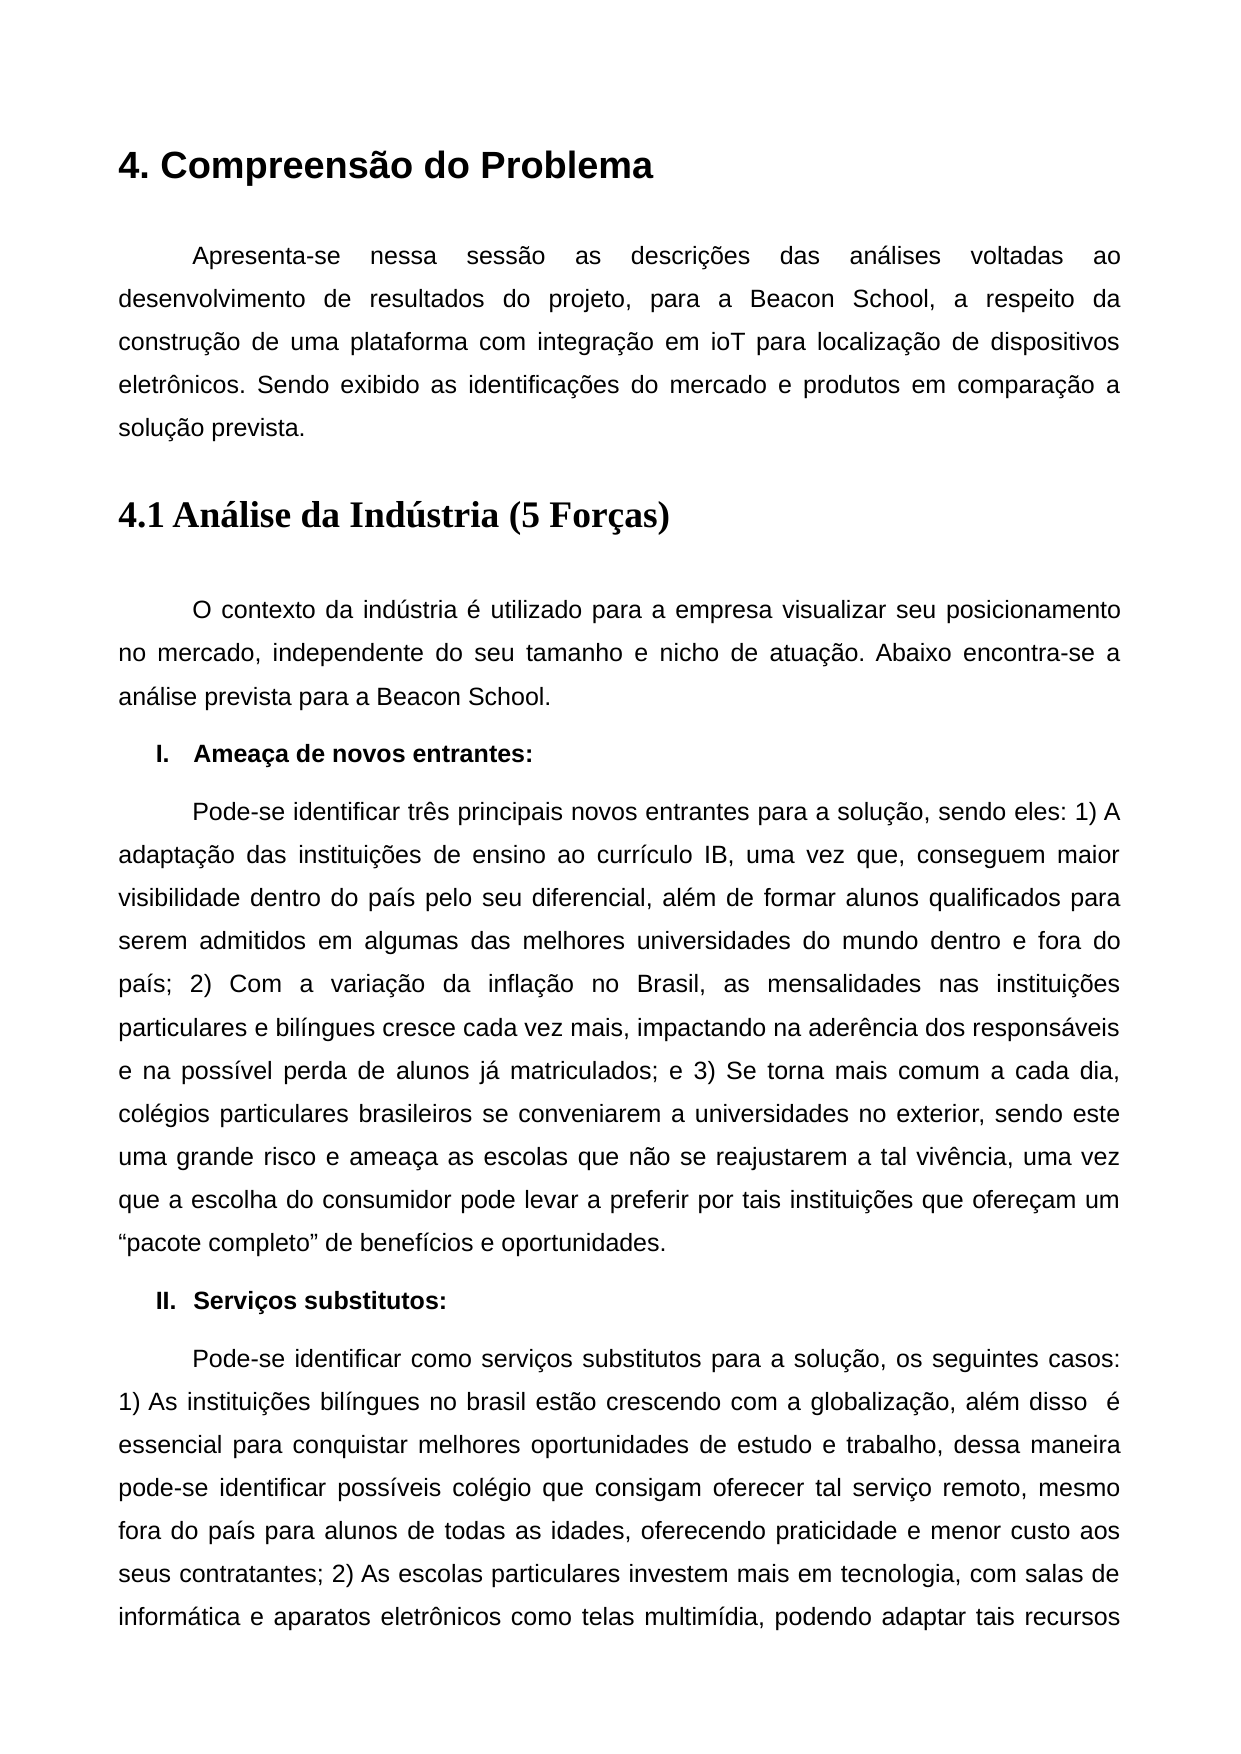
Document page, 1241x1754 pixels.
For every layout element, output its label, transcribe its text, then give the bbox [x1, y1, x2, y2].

subtitle 4. Compreensão do Problema [118, 143, 1122, 187]
text Apresenta-se nessa sessão as descrições das análises voltadas ao desenvolvimento de resultados do projeto, para a Beacon School, a respeito da construção de uma plataforma com integração em ioT para localização de dispositivos eletrônicos. Sendo exibido as identificações do mercado e produtos em comparação a solução prevista. [118, 241, 1122, 442]
subtitle 4.1 Análise da Indústria (5 Forças) [118, 492, 1122, 535]
text Pode-se identificar três principais novos entrantes para a solução, sendo eles: 1) A adaptação das instituições de ensino ao currículo IB, uma vez que, conseguem maior visibilidade dentro do país pelo seu diferencial, além de formar alunos qualificados para serem admitidos em algumas das melhores universidades do mundo dentro e fora do país; 2) Com a variação da inflação no Brasil, as mensalidades nas instituições particulares e bilíngues cresce cada vez mais, impactando na aderência dos responsáveis e na possível perda de alunos já matriculados; e 3) Se torna mais comum a cada dia, colégios particulares brasileiros se conveniarem a universidades no exterior, sendo este uma grande risco e ameaça as escolas que não se reajustarem a tal vivência, uma vez que a escolha do consumidor pode levar a preferir por tais instituições que ofereçam um “pacote completo” de benefícios e oportunidades. [118, 797, 1122, 1257]
text O contexto da indústria é utilizado para a empresa visualizar seu posicionamento no mercado, independente do seu tamanho e nicho de atuação. Abaixo encontra-se a análise prevista para a Beacon School. [118, 595, 1122, 710]
list Serviços substitutos: [156, 1286, 1122, 1314]
text Pode-se identificar como serviços substitutos para a solução, os seguintes casos: 1) As instituições bilíngues no brasil estão crescendo com a globalização, além disso é essencial para conquistar melhores oportunidades de estudo e trabalho, dessa maneira pode-se identificar possíveis colégio que consigam oferecer tal serviço remoto, mesmo fora do país para alunos de todas as idades, oferecendo praticidade e menor custo aos seus contratantes; 2) As escolas particulares investem mais em tecnologia, com salas de informática e aparatos eletrônicos como telas multimídia, podendo adaptar tais recursos [118, 1343, 1122, 1631]
list Ameaça de novos entrantes: [156, 739, 1122, 768]
